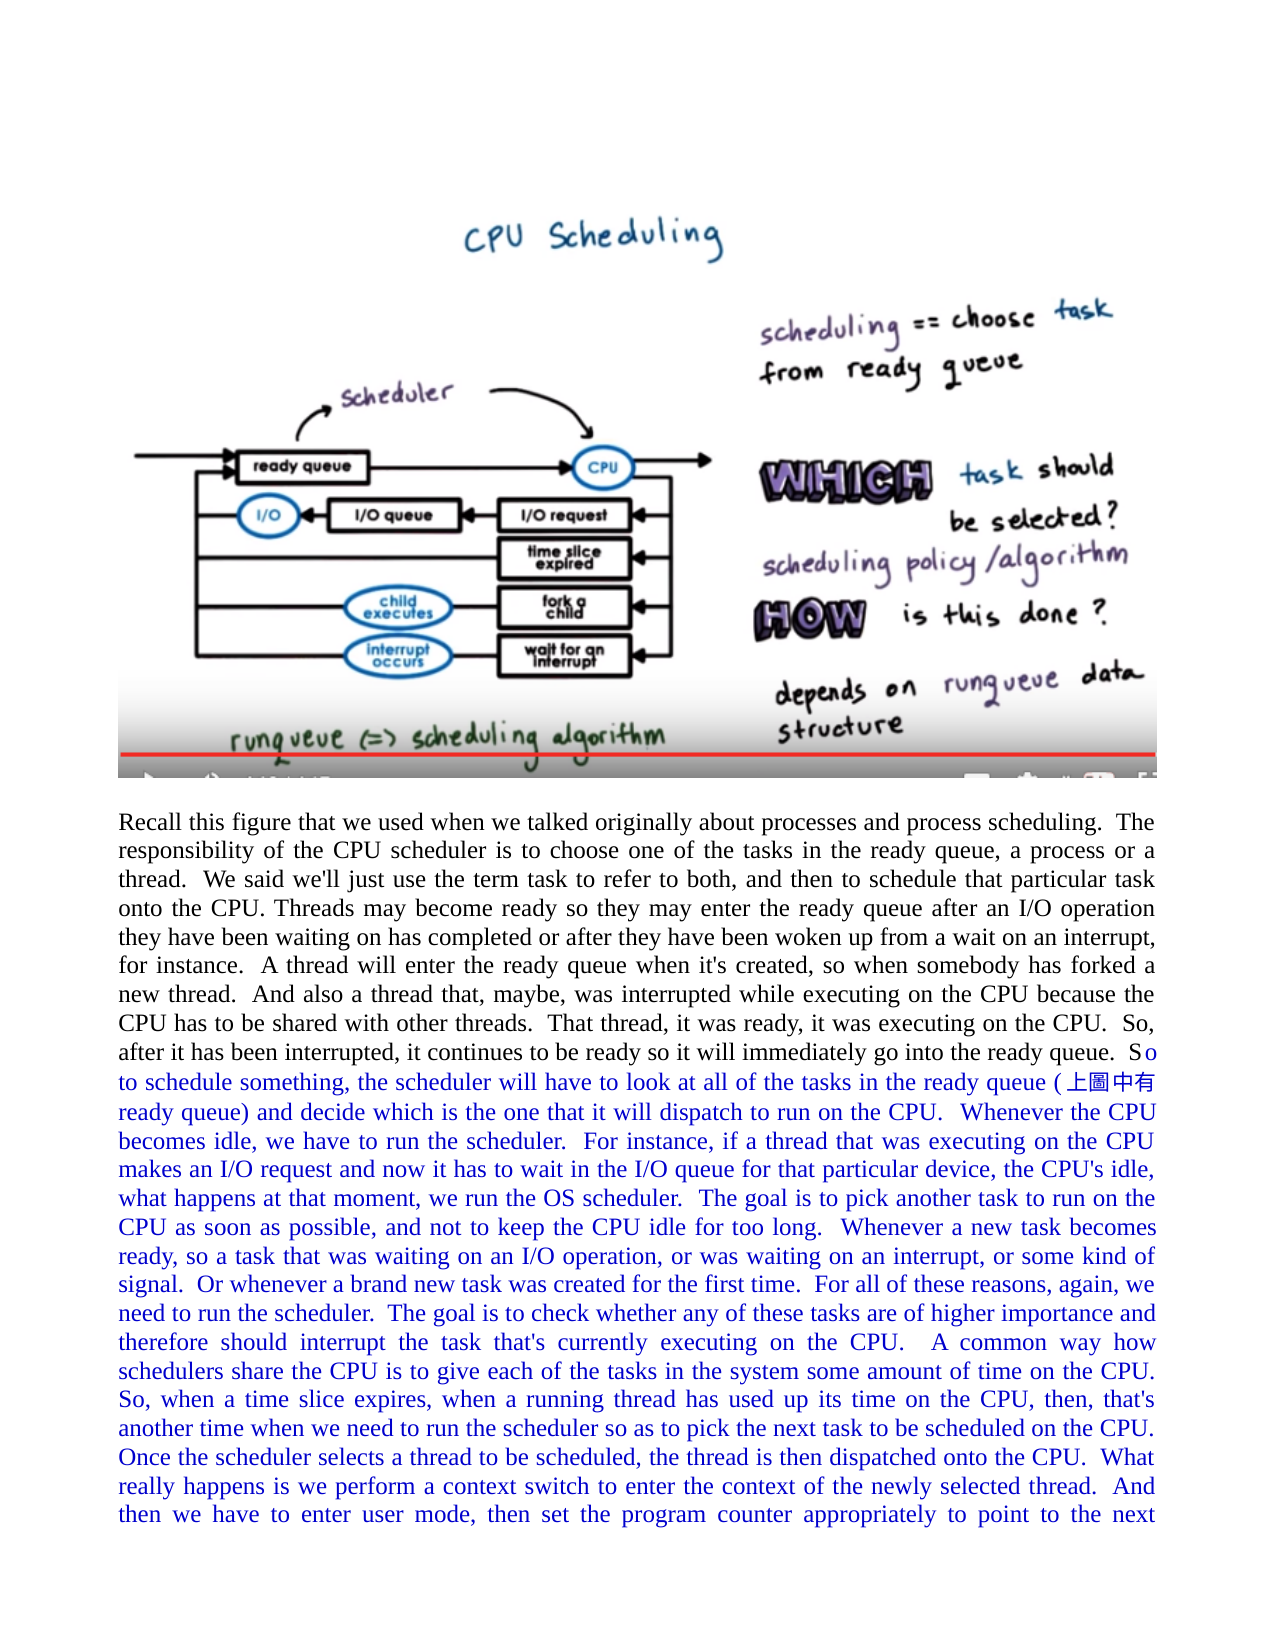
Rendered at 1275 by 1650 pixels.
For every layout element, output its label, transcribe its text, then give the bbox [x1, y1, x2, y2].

text Recall this figure that we used when we talked originally about processes and process scheduling. The responsibility of the CPU scheduler is to choose one of the tasks in the ready queue, a process or a thread. We said we'll just use the term task to refer to both, and then to schedule that particular task onto the CPU. Threads may become ready so they may enter the ready queue after an I/O operation they have been waiting on has completed or after they have been woken up from a wait on an interrupt, for instance. A thread will enter the ready queue when it's created, so when somebody has forked a new thread. And also a thread that, maybe, was interrupted while executing on the CPU because the CPU has to be shared with other threads. That thread, it was ready, it was executing on the CPU. So, after it has been interrupted, it continues to be ready so it will immediately go into the ready queue. So to schedule something, the scheduler will have to look at all of the tasks in the ready queue (上圖中有ready queue) and decide which is the one that it will dispatch to run on the CPU. Whenever the CPU becomes idle, we have to run the scheduler. For instance, if a thread that was executing on the CPU makes an I/O request and now it has to wait in the I/O queue for that particular device, the CPU's idle, what happens at that moment, we run the OS scheduler. The goal is to pick another task to run on the CPU as soon as possible, and not to keep the CPU idle for too long. Whenever a new task becomes ready, so a task that was waiting on an I/O operation, or was waiting on an interrupt, or some kind of signal. Or whenever a brand new task was created for the first time. For all of these reasons, again, we need to run the scheduler. The goal is to check whether any of these tasks are of higher importance and therefore should interrupt the task that's currently executing on the CPU. A common way how schedulers share the CPU is to give each of the tasks in the system some amount of time on the CPU. So, when a time slice expires, when a running thread has used up its time on the CPU, then, that's another time when we need to run the scheduler so as to pick the next task to be scheduled on the CPU. Once the scheduler selects a thread to be scheduled, the thread is then dispatched onto the CPU. What really happens is we perform a context switch to enter the context of the newly selected thread. And then we have to enter user mode, then set the program counter appropriately to point to the next [118, 807, 1157, 1528]
picture [118, 204, 1157, 778]
